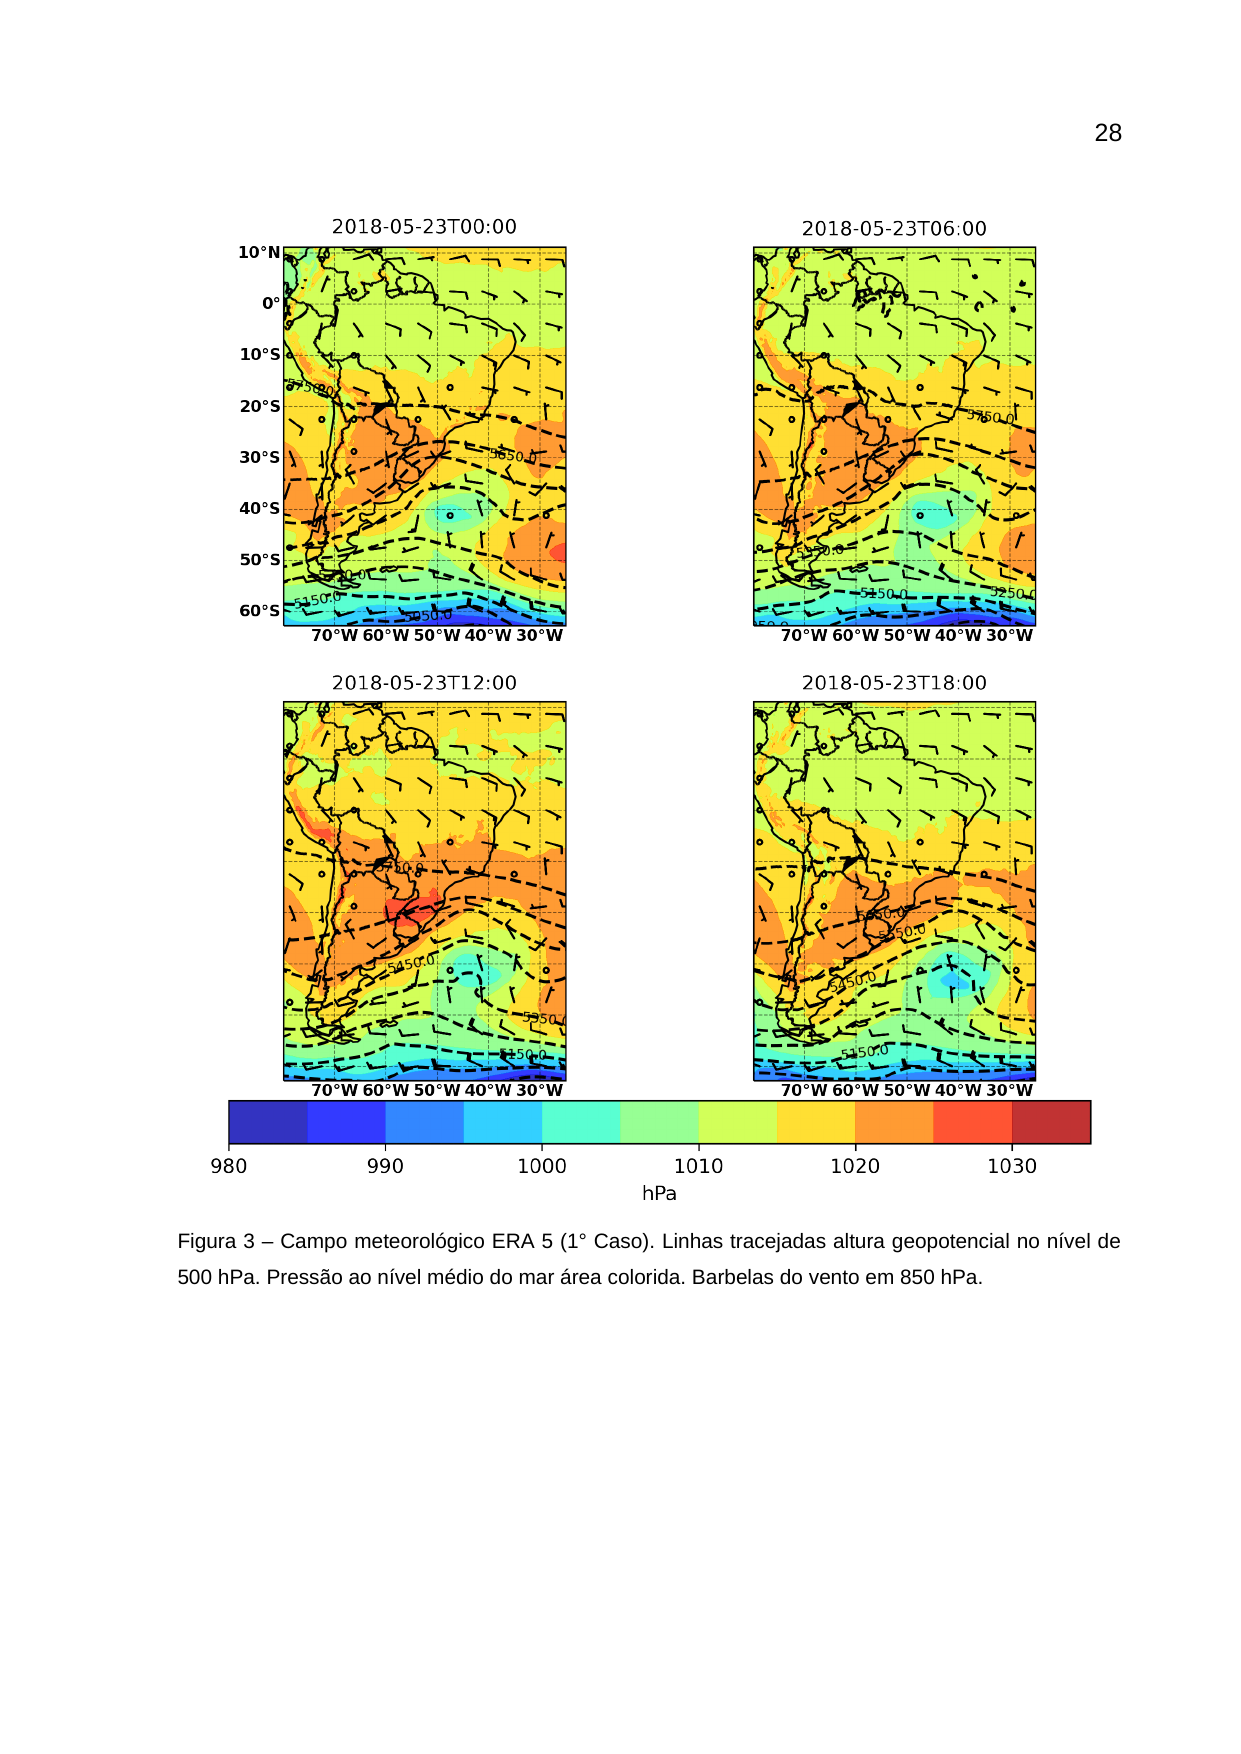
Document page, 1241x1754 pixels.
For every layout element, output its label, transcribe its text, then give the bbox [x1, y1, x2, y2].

text Figura 3 – Campo meteorológico ERA 5 (1° Caso). Linhas tracejadas altura geopotencial no nível de 500 hPa. Pressão ao nível médio do mar área colorida. Barbelas do vento em 850 hPa. [177, 204, 1122, 1289]
picture [196, 204, 1104, 1218]
